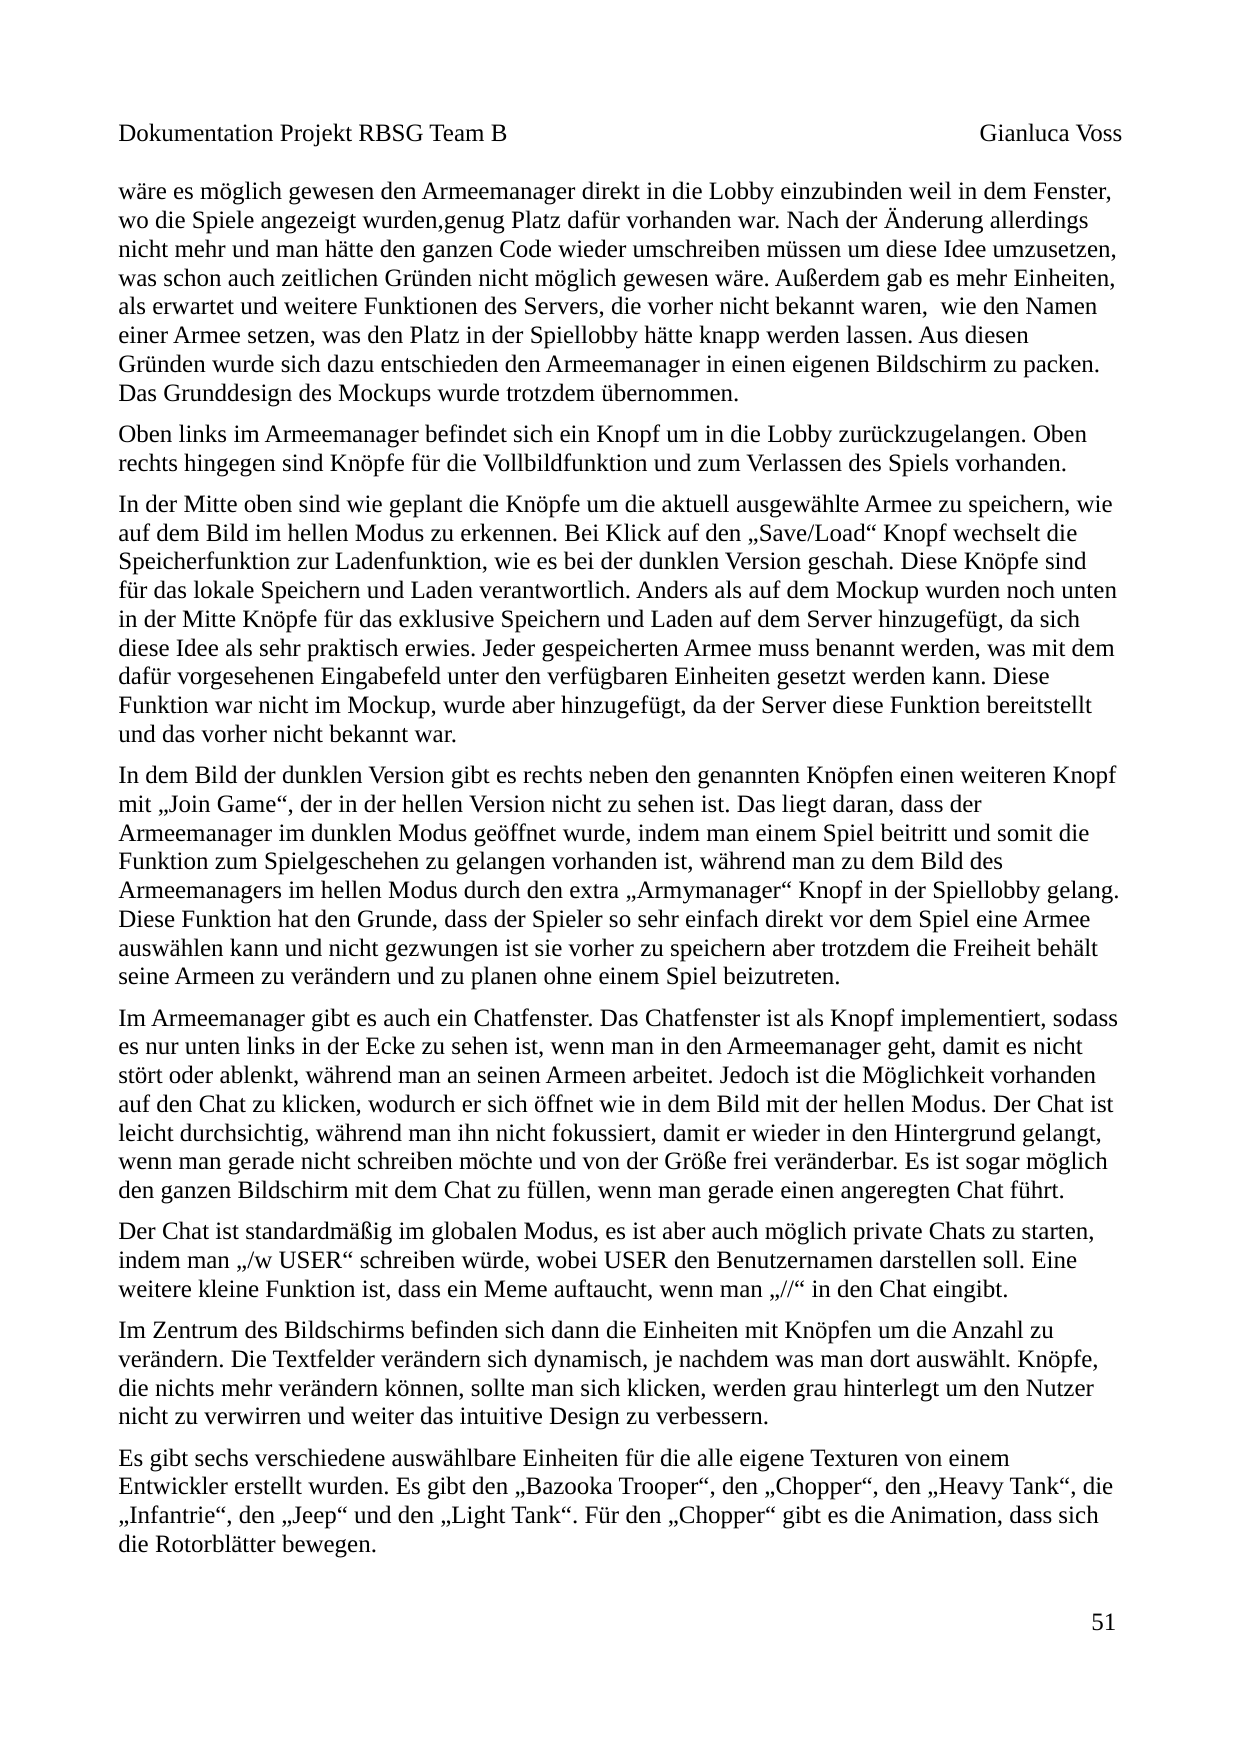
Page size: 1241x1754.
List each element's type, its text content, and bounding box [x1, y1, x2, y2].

text In der Mitte oben sind wie geplant die Knöpfe um die aktuell ausgewählte Armee zu speichern, wie auf dem Bild im hellen Modus zu erkennen. Bei Klick auf den „Save/Load“ Knopf wechselt die Speicherfunktion zur Ladenfunktion, wie es bei der dunklen Version geschah. Diese Knöpfe sind für das lokale Speichern und Laden verantwortlich. Anders als auf dem Mockup wurden noch unten in der Mitte Knöpfe für das exklusive Speichern und Laden auf dem Server hinzugefügt, da sich diese Idee als sehr praktisch erwies. Jeder gespeicherten Armee muss benannt werden, was mit dem dafür vorgesehenen Eingabefeld unter den verfügbaren Einheiten gesetzt werden kann. Diese Funktion war nicht im Mockup, wurde aber hinzugefügt, da der Server diese Funktion bereitstellt und das vorher nicht bekannt war. [118, 489, 1122, 748]
text Es gibt sechs verschiedene auswählbare Einheiten für die alle eigene Texturen von einem Entwickler erstellt wurden. Es gibt den „Bazooka Trooper“, den „Chopper“, den „Heavy Tank“, die „Infantrie“, den „Jeep“ und den „Light Tank“. Für den „Chopper“ gibt es die Animation, dass sich die Rotorblätter bewegen. [118, 1443, 1122, 1558]
text Im Armeemanager gibt es auch ein Chatfenster. Das Chatfenster ist als Knopf implementiert, sodass es nur unten links in der Ecke zu sehen ist, wenn man in den Armeemanager geht, damit es nicht stört oder ablenkt, während man an seinen Armeen arbeitet. Jedoch ist die Möglichkeit vorhanden auf den Chat zu klicken, wodurch er sich öffnet wie in dem Bild mit der hellen Modus. Der Chat ist leicht durchsichtig, während man ihn nicht fokussiert, damit er wieder in den Hintergrund gelangt, wenn man gerade nicht schreiben möchte und von der Größe frei veränderbar. Es ist sogar möglich den ganzen Bildschirm mit dem Chat zu füllen, wenn man gerade einen angeregten Chat führt. [118, 1003, 1122, 1204]
text Oben links im Armeemanager befindet sich ein Knopf um in die Lobby zurückzugelangen. Oben rechts hingegen sind Knöpfe für die Vollbildfunktion und zum Verlassen des Spiels vorhanden. [118, 419, 1122, 476]
text Im Zentrum des Bildschirms befinden sich dann die Einheiten mit Knöpfen um die Anzahl zu verändern. Die Textfelder verändern sich dynamisch, je nachdem was man dort auswählt. Knöpfe, die nichts mehr verändern können, sollte man sich klicken, werden grau hinterlegt um den Nutzer nicht zu verwirren und weiter das intuitive Design zu verbessern. [118, 1315, 1122, 1430]
text In dem Bild der dunklen Version gibt es rechts neben den genannten Knöpfen einen weiteren Knopf mit „Join Game“, der in der hellen Version nicht zu sehen ist. Das liegt daran, dass der Armeemanager im dunklen Modus geöffnet wurde, indem man einem Spiel beitritt und somit die Funktion zum Spielgeschehen zu gelangen vorhanden ist, während man zu dem Bild des Armeemanagers im hellen Modus durch den extra „Armymanager“ Knopf in der Spiellobby gelang. Diese Funktion hat den Grunde, dass der Spieler so sehr einfach direkt vor dem Spiel eine Armee auswählen kann und nicht gezwungen ist sie vorher zu speichern aber trotzdem die Freiheit behält seine Armeen zu verändern und zu planen ohne einem Spiel beizutreten. [118, 760, 1122, 990]
text wäre es möglich gewesen den Armeemanager direkt in die Lobby einzubinden weil in dem Fenster, wo die Spiele angezeigt wurden,genug Platz dafür vorhanden war. Nach der Änderung allerdings nicht mehr und man hätte den ganzen Code wieder umschreiben müssen um diese Idee umzusetzen, was schon auch zeitlichen Gründen nicht möglich gewesen wäre. Außerdem gab es mehr Einheiten, als erwartet und weitere Funktionen des Servers, die vorher nicht bekannt waren, wie den Namen einer Armee setzen, was den Platz in der Spiellobby hätte knapp werden lassen. Aus diesen Gründen wurde sich dazu entschieden den Armeemanager in einen eigenen Bildschirm zu packen. Das Grunddesign des Mockups wurde trotzdem übernommen. [118, 176, 1122, 406]
text Der Chat ist standardmäßig im globalen Modus, es ist aber auch möglich private Chats zu starten, indem man „/w USER“ schreiben würde, wobei USER den Benutzernamen darstellen soll. Eine weitere kleine Funktion ist, dass ein Meme auftaucht, wenn man „//“ in den Chat eingibt. [118, 1216, 1122, 1303]
